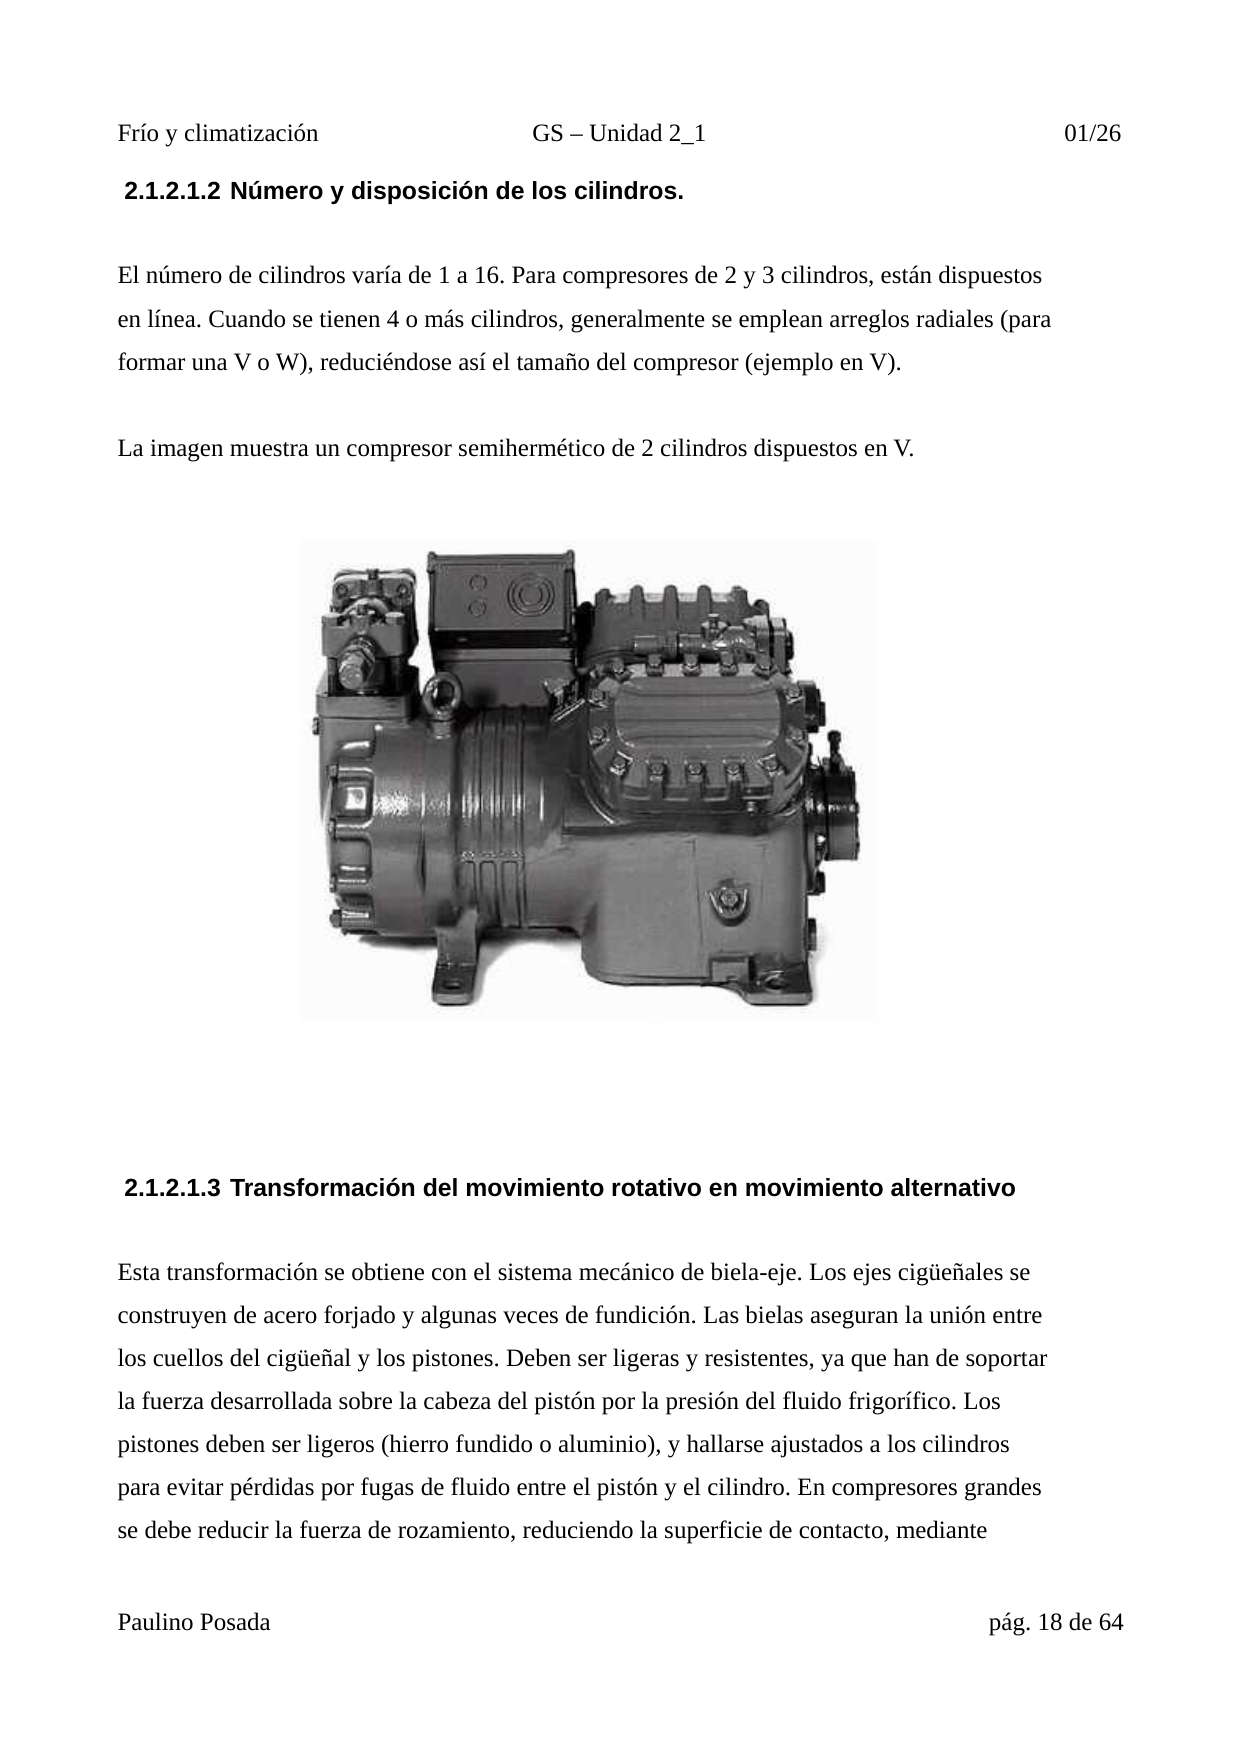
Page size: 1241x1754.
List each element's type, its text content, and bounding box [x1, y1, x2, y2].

subtitle Número y disposición de los cilindros. [117, 176, 1123, 205]
text la fuerza desarrollada sobre la cabeza del pistón por la presión del fluido frigorífico. Los [117, 1386, 1123, 1415]
text los cuellos del cigüeñal y los pistones. Deben ser ligeras y resistentes, ya que han de soportar [117, 1343, 1123, 1372]
text construyen de acero forjado y algunas veces de fundición. Las bielas aseguran la unión entre [117, 1300, 1123, 1329]
text formar una V o W), reduciéndose así el tamaño del compresor (ejemplo en V). [117, 347, 1123, 376]
text La imagen muestra un compresor semihermético de 2 cilindros dispuestos en V. [117, 433, 1123, 462]
text se debe reducir la fuerza de rozamiento, reduciendo la superficie de contacto, mediante [117, 1516, 1123, 1544]
text en línea. Cuando se tienen 4 o más cilindros, generalmente se emplean arreglos radiales (para [117, 304, 1123, 332]
text para evitar pérdidas por fugas de fluido entre el pistón y el cilindro. En compresores grandes [117, 1472, 1123, 1501]
subtitle Transformación del movimiento rotativo en movimiento alternativo [117, 1173, 1123, 1201]
text El número de cilindros varía de 1 a 16. Para compresores de 2 y 3 cilindros, están dispuestos [117, 261, 1123, 289]
text pistones deben ser ligeros (hierro fundido o aluminio), y hallarse ajustados a los cilindros [117, 1429, 1123, 1458]
text Esta transformación se obtiene con el sistema mecánico de biela-eje. Los ejes cigüeñales se [117, 1257, 1123, 1286]
picture [300, 540, 879, 1029]
